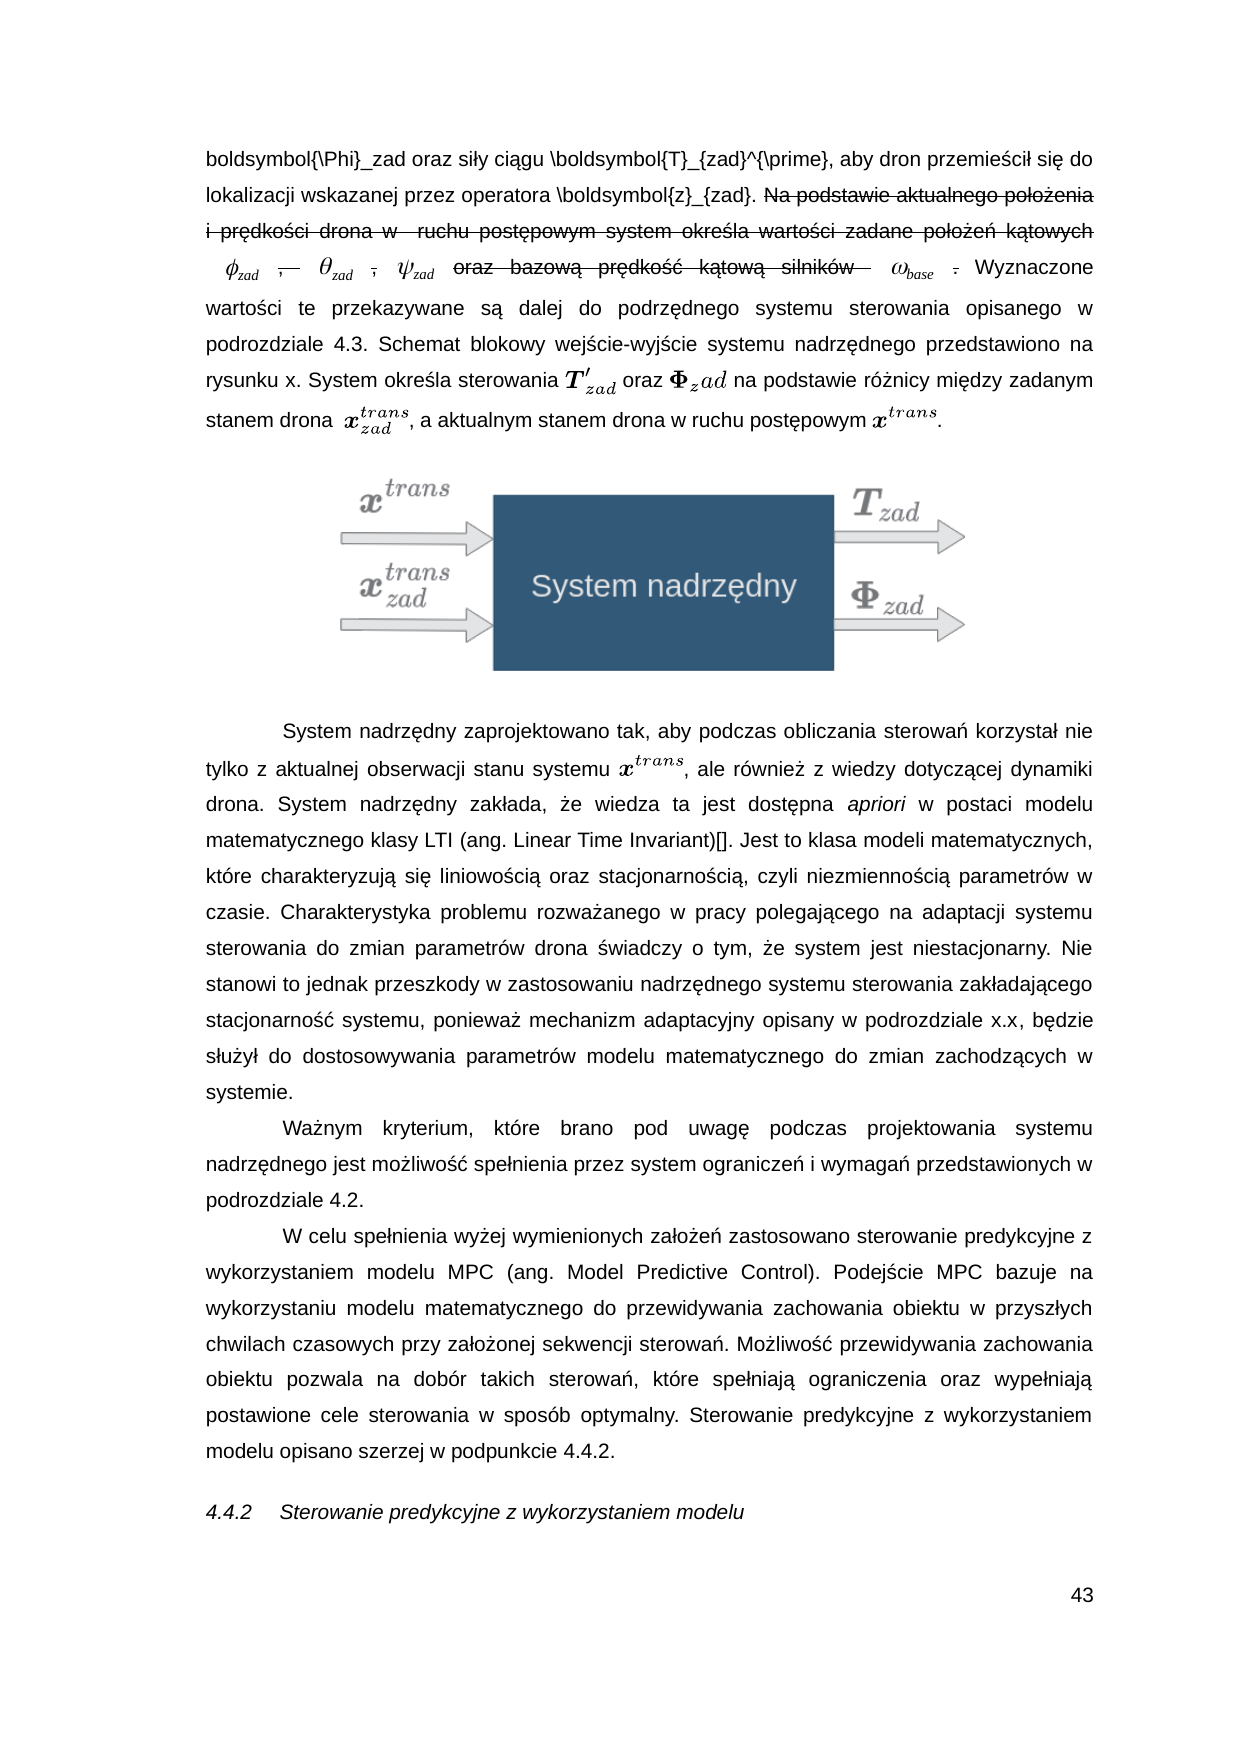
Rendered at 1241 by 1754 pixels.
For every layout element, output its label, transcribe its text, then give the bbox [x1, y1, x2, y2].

subtitle Sterowanie predykcyjne z wykorzystaniem modelu [206, 1500, 1093, 1524]
text W celu spełnienia wyżej wymienionych założeń zastosowano sterowanie predykcyjne z wykorzystaniem modelu MPC (ang. Model Predictive Control). Podejście MPC bazuje na wykorzystaniu modelu matematycznego do przewidywania zachowania obiektu w przyszłych chwilach czasowych przy założonej sekwencji sterowań. Możliwość przewidywania zachowania obiektu pozwala na dobór takich sterowań, które spełniają ograniczenia oraz wypełniają postawione cele sterowania w sposób optymalny. Sterowanie predykcyjne z wykorzystaniem modelu opisano szerzej w podpunkcie 4.4.2. [206, 1223, 1093, 1463]
text Nadrzędny system sterowania zaprojektowany na potrzeby tej pracy służy do sterowania ruchem postępowym drona. Jego zadaniem jest dobranie takiej orientacji drona \boldsymbol{\Phi}_zad oraz siły ciągu \boldsymbol{T}_{zad}^{\prime}, aby dron przemieścił się do lokalizacji wskazanej przez operatora \boldsymbol{z}_{zad}. Na podstawie aktualnego położenia i prędkości drona w ruchu postępowym system określa wartości zadane położeń kątowych , ,oraz bazową prędkość kątową silników . Wyznaczone wartości te przekazywane są dalej do podrzędnego systemu sterowania opisanego w podrozdziale 4.3. Schemat blokowy wejście-wyjście systemu nadrzędnego przedstawiono na rysunku x. System określa sterowania oraz na podstawie różnicy między zadanym stanem drona , a aktualnym stanem drona w ruchu postępowym . [206, 233, 1093, 434]
picture [333, 446, 966, 671]
text System nadrzędny zaprojektowano tak, aby podczas obliczania sterowań korzystał nie tylko z aktualnej obserwacji stanu systemu , ale również z wiedzy dotyczącej dynamiki drona. System nadrzędny zakłada, że wiedza ta jest dostępna apriori w postaci modelu matematycznego klasy LTI (ang. Linear Time Invariant)[]. Jest to klasa modeli matematycznych, które charakteryzują się liniowością oraz stacjonarnością, czyli niezmiennością parametrów w czasie. Charakterystyka problemu rozważanego w pracy polegającego na adaptacji systemu sterowania do zmian parametrów drona świadczy o tym, że system jest niestacjonarny. Nie stanowi to jednak przeszkody w zastosowaniu nadrzędnego systemu sterowania zakładającego stacjonarność systemu, ponieważ mechanizm adaptacyjny opisany w podrozdziale x.x, będzie służył do dostosowywania parametrów modelu matematycznego do zmian zachodzących w systemie. [206, 719, 1093, 1104]
text Nadrzędny system sterowania zaprojektowany na potrzeby tej pracy służy do sterowania ruchem postępowym drona. Jego zadaniem jest dobranie takiej orientacji drona \boldsymbol{\Phi}_zad oraz siły ciągu \boldsymbol{T}_{zad}^{\prime}, aby dron przemieścił się do lokalizacji wskazanej przez operatora \boldsymbol{z}_{zad}. Na podstawie aktualnego położenia i prędkości drona w ruchu postępowym system określa wartości zadane położeń kątowych , ,oraz bazową prędkość kątową silników . Wyznaczone wartości te przekazywane są dalej do podrzędnego systemu sterowania opisanego w podrozdziale 4.3. Schemat blokowy wejście-wyjście systemu nadrzędnego przedstawiono na rysunku x. System określa sterowania oraz na podstawie różnicy między zadanym stanem drona , a aktualnym stanem drona w ruchu postępowym . [206, 147, 1093, 232]
text Ważnym kryterium, które brano pod uwagę podczas projektowania systemu nadrzędnego jest możliwość spełnienia przez system ograniczeń i wymagań przedstawionych w podrozdziale 4.2. [206, 1116, 1093, 1212]
